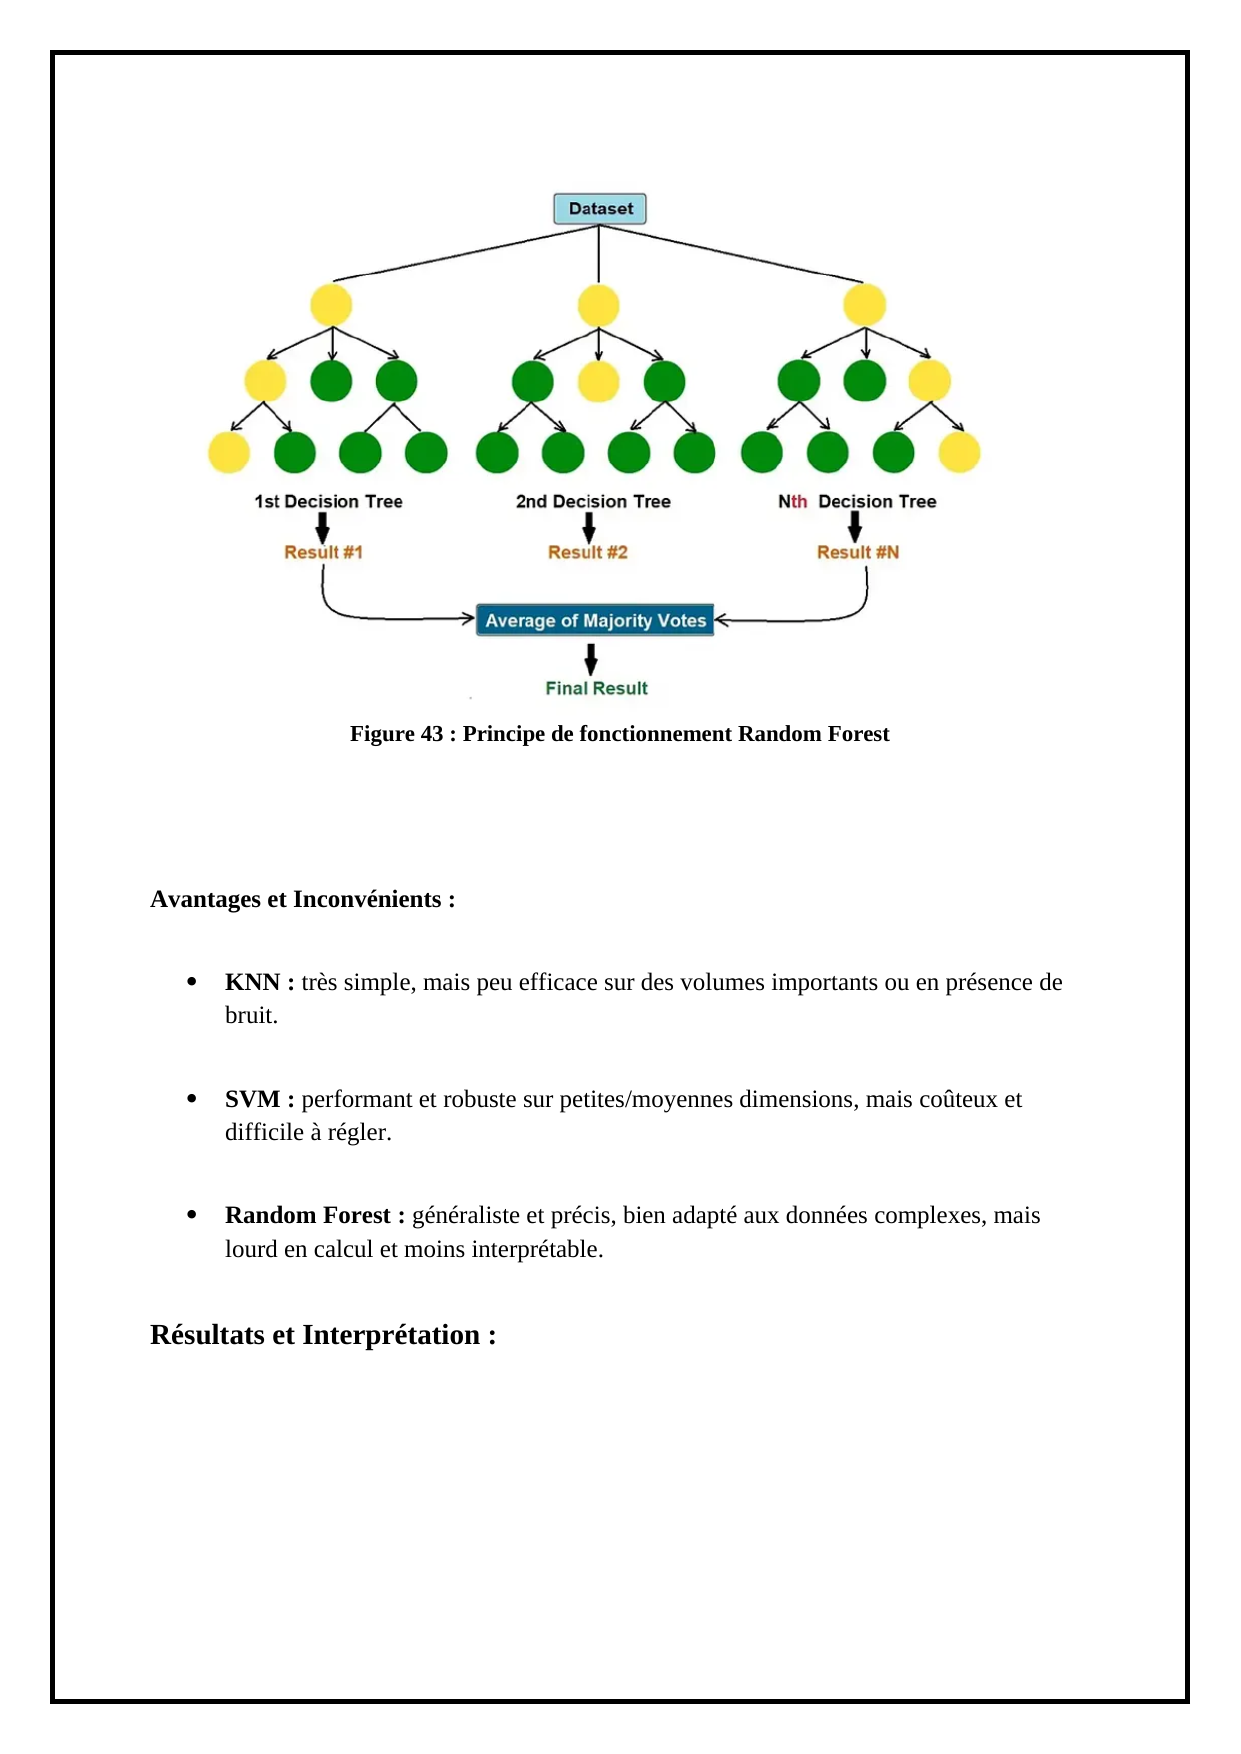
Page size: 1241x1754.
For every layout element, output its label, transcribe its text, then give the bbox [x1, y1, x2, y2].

text Figure 43 : Principe de fonctionnement Random Forest [150, 716, 1090, 746]
list SVM : performant et robuste sur petites/moyennes dimensions, mais coûteux et difficile à régler. [187, 1084, 1090, 1146]
text Avantages et Inconvénients : [150, 884, 1090, 912]
list KNN : très simple, mais peu efficace sur des volumes importants ou en présence de bruit. [187, 967, 1090, 1029]
text Résultats et Interprétation : [150, 1317, 1090, 1351]
list Random Forest : généraliste et précis, bien adapté aux données complexes, mais lourd en calcul et moins interprétable. [187, 1200, 1090, 1262]
